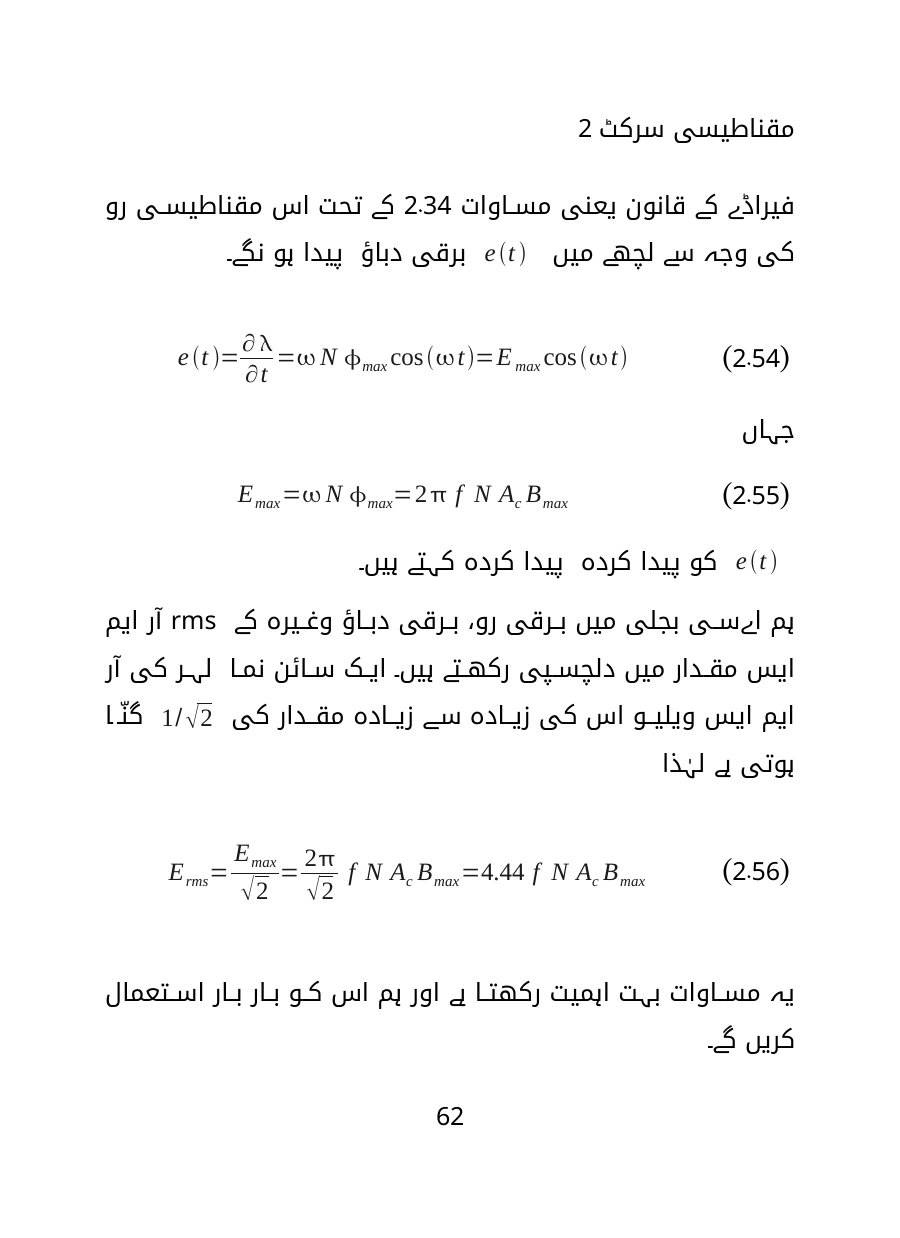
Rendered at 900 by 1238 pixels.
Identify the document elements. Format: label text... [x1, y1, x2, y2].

text کو پیدا کردہ پیدا کردہ کہتے ہیں۔ [105, 538, 795, 585]
table_header [105, 467, 690, 538]
table_header (2.54) [693, 324, 795, 407]
table_header [105, 324, 692, 407]
text یہ مساوات بہت اہمیت رکھتا ہے اور ہم اس کو بار بار استعمال کریں گے۔ [105, 969, 795, 1064]
text ہم اےسی بجلی میں برقی رو، برقی دباؤ وغیرہ کے rms آر ایم ایس مقدار میں دلچسپی رکھتے ہیں۔ ایک سائن نما لہر کی آر ایم ایس ویلیو اس کی زیادہ سے زیادہ مقدار کیگنّا ہوتی ہے لہٰذا [105, 598, 795, 787]
table_header [105, 834, 698, 923]
table_header (2.55) [690, 467, 795, 538]
text فیراڈے کے قانون یعنی مساوات 2.34 کے تحت اس مقناطیسی رو کی وجہ سے لچھے میں برقی دباؤ پیدا ہو نگے۔ [105, 182, 795, 277]
text جہاں [105, 407, 795, 454]
table_header (2.56) [698, 834, 795, 923]
